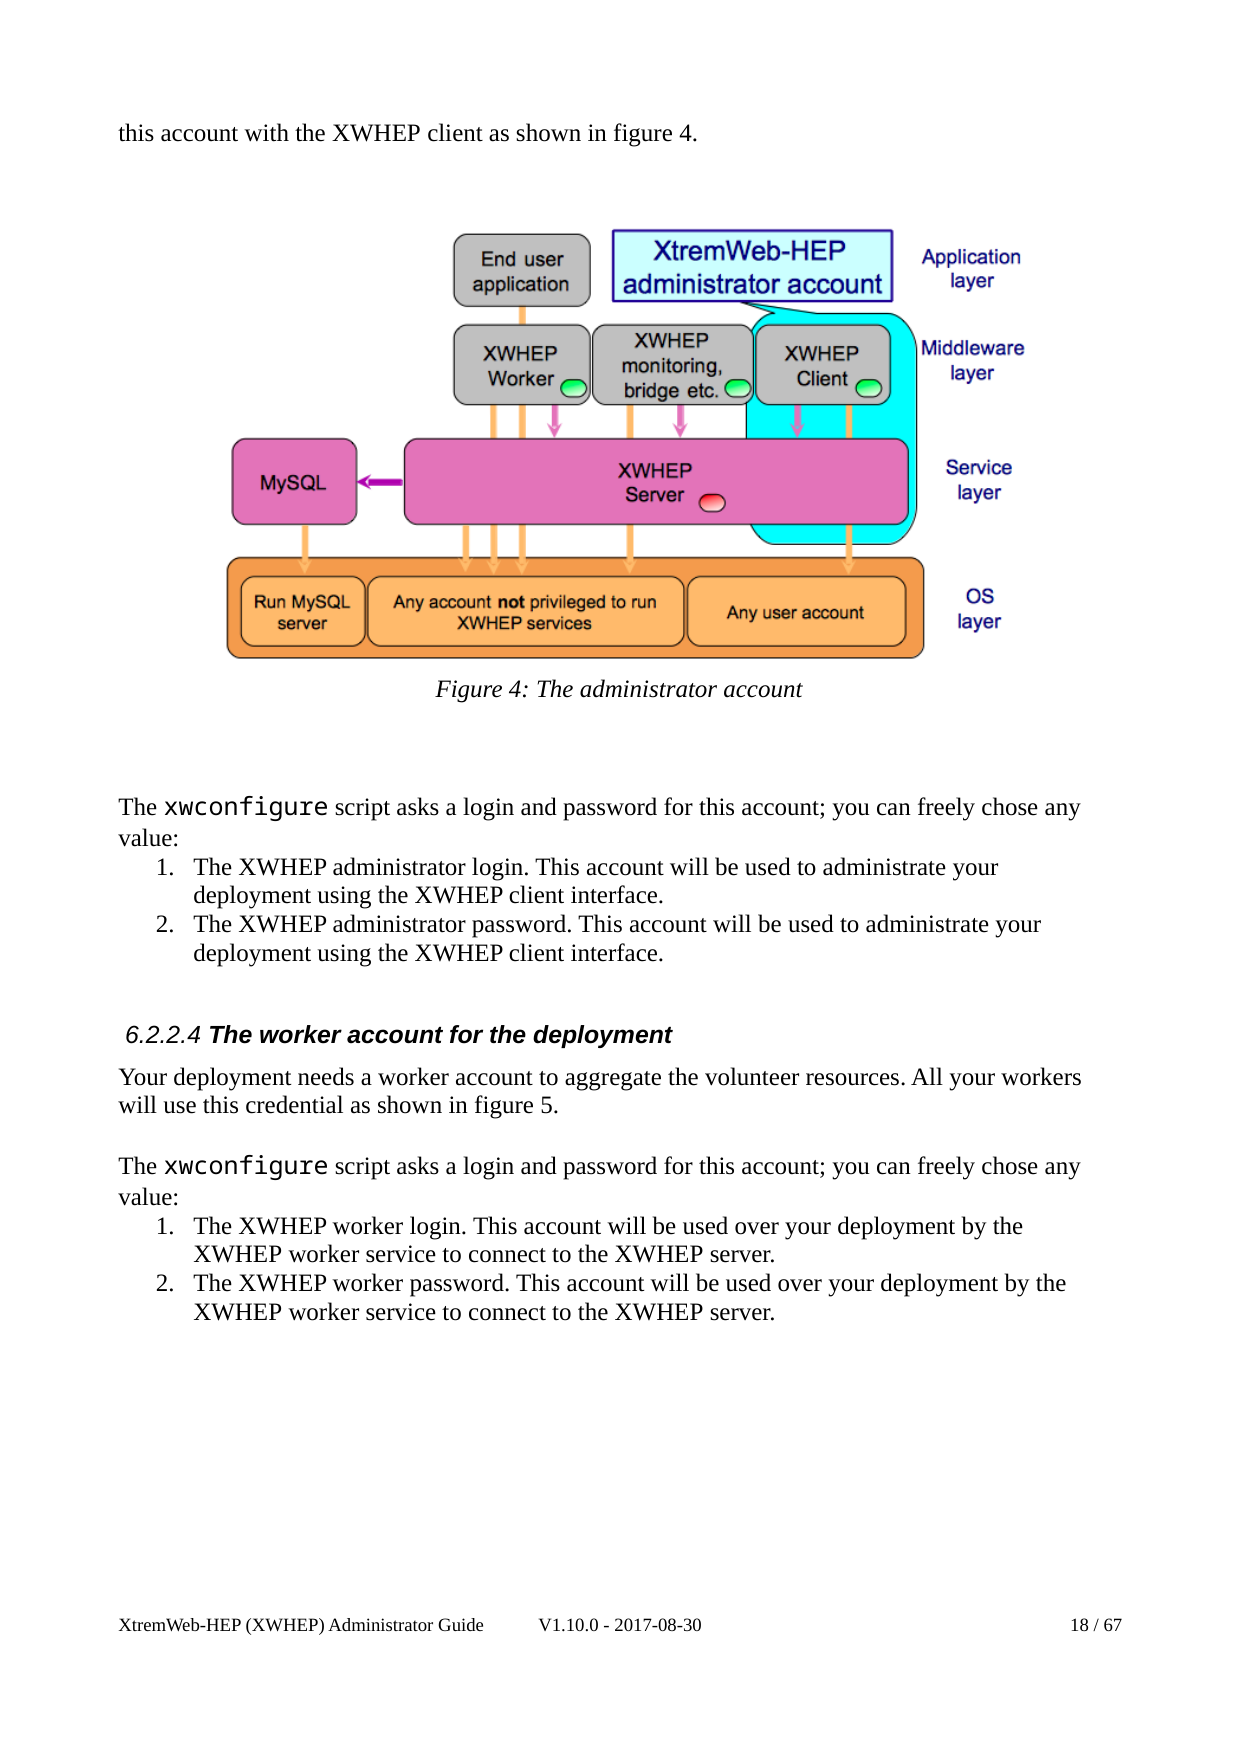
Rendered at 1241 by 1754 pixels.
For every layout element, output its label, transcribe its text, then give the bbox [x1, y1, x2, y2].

picture [209, 217, 1032, 674]
text The xwconfigure script asks a login and password for this account; you can freely chose any value: [118, 1148, 1122, 1211]
text this account with the XWHEP client as shown in figure 4. [118, 118, 1122, 147]
list The XWHEP worker login. This account will be used over your deployment by the XWHEP worker service to connect to the XWHEP server. [156, 1211, 1122, 1268]
text Figure 4: The administrator account [209, 674, 1031, 703]
list The XWHEP administrator password. This account will be used to administrate your deployment using the XWHEP client interface. [156, 909, 1122, 967]
text Your deployment needs a worker account to aggregate the volunteer resources. All your workers will use this credential as shown in figure 5. [118, 1062, 1122, 1119]
subtitle The worker account for the deployment [118, 1021, 1122, 1049]
text The xwconfigure script asks a login and password for this account; you can freely chose any value: [118, 789, 1122, 852]
list The XWHEP administrator login. This account will be used to administrate your deployment using the XWHEP client interface. [156, 852, 1122, 909]
list The XWHEP worker password. This account will be used over your deployment by the XWHEP worker service to connect to the XWHEP server. [156, 1268, 1122, 1326]
